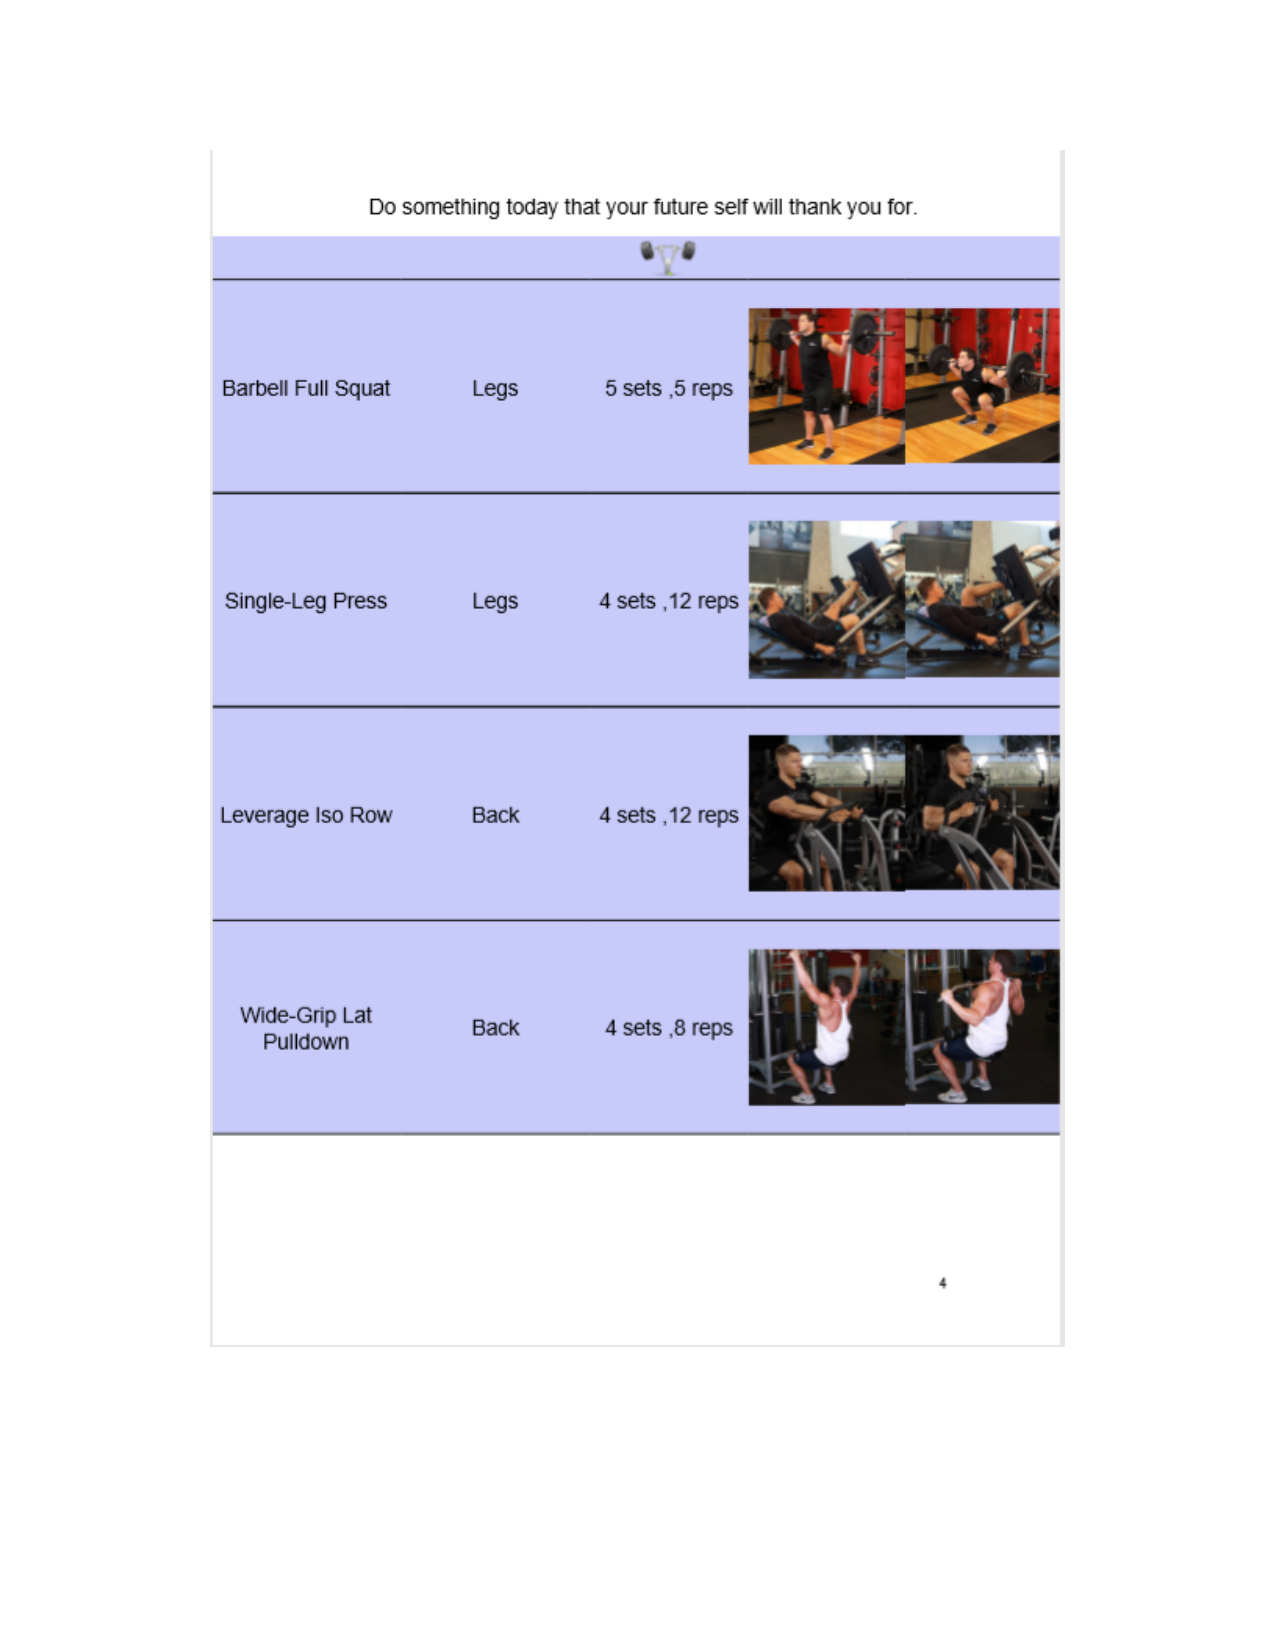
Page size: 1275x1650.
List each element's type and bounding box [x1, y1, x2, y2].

picture [210, 150, 1065, 1347]
